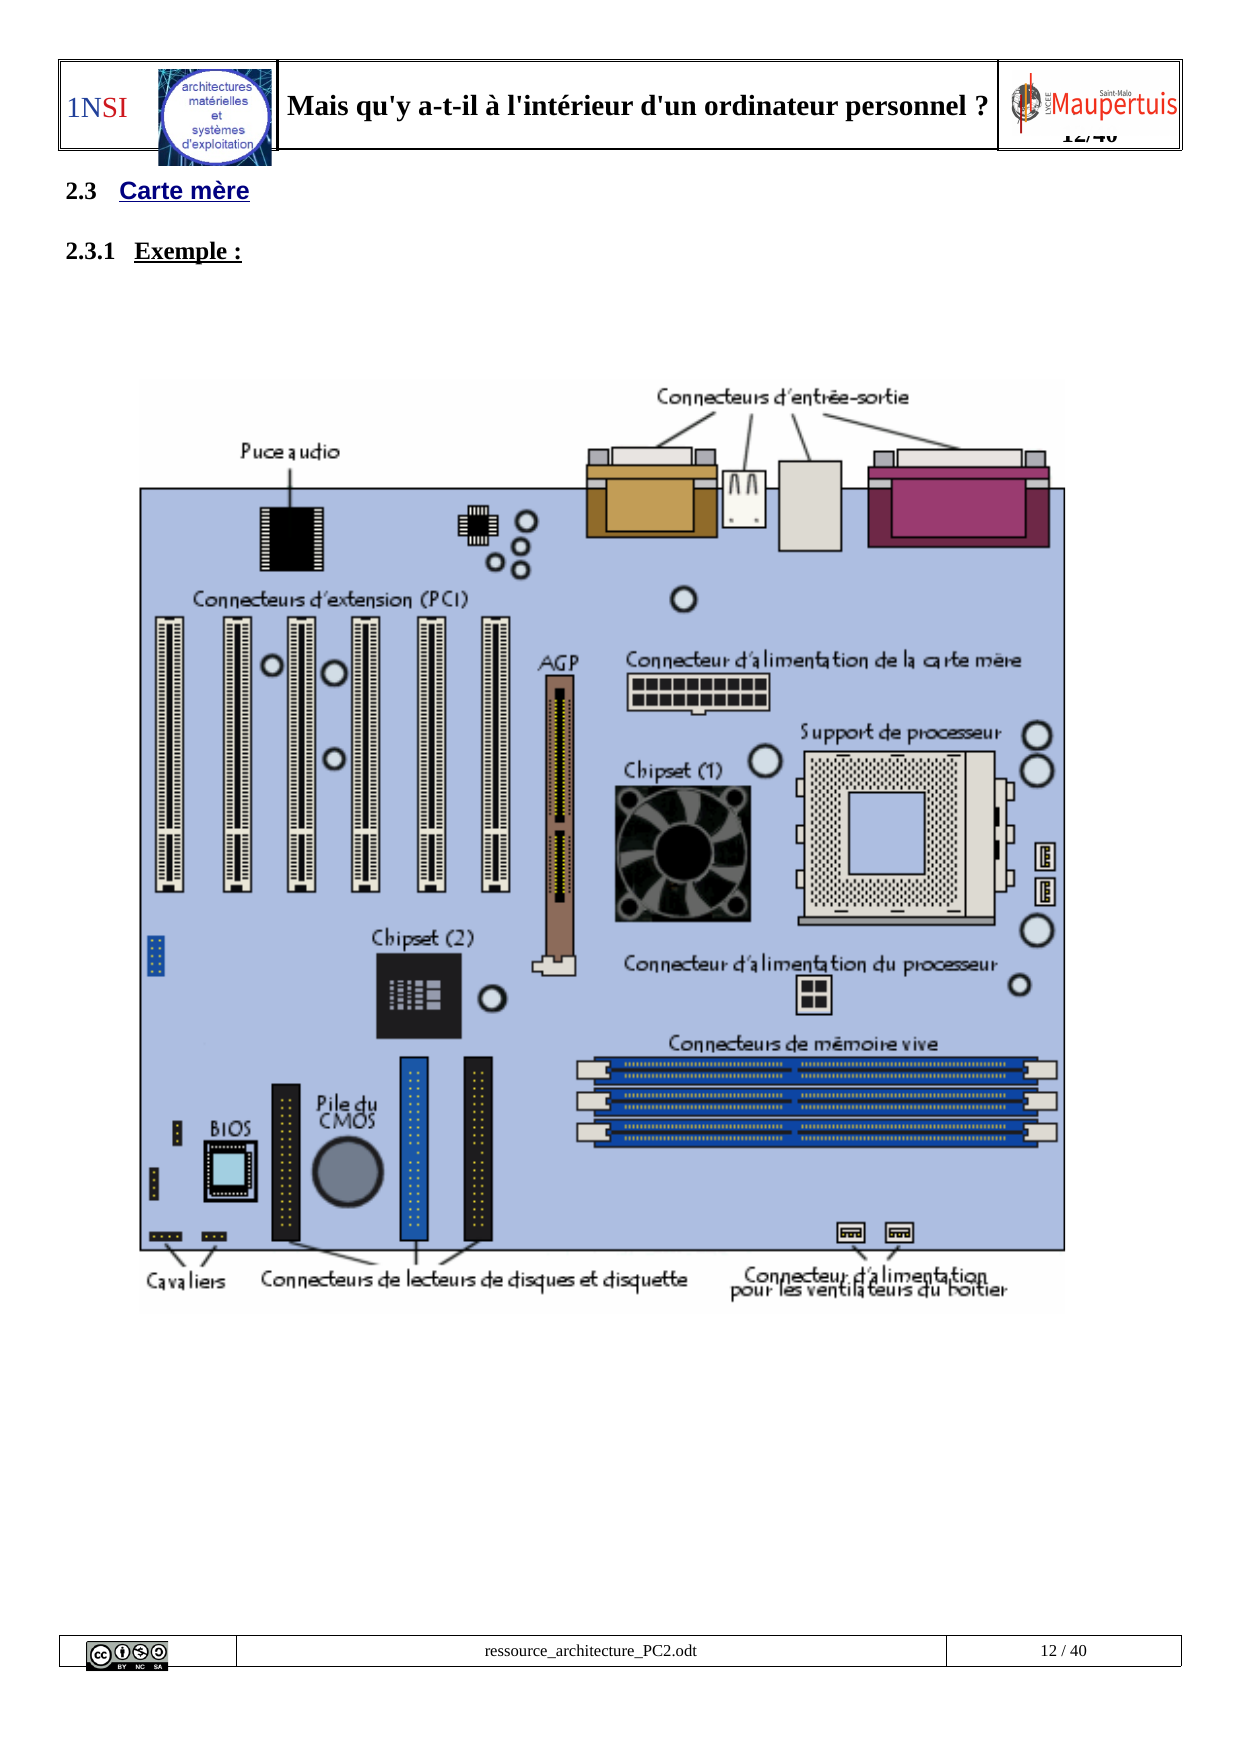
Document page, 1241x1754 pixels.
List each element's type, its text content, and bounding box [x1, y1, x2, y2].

picture [138, 379, 1066, 1314]
picture [158, 69, 272, 166]
picture [1011, 70, 1179, 136]
subtitle Carte mère [59, 176, 1181, 205]
subtitle Exemple : [59, 236, 1181, 265]
picture [86, 1641, 169, 1672]
